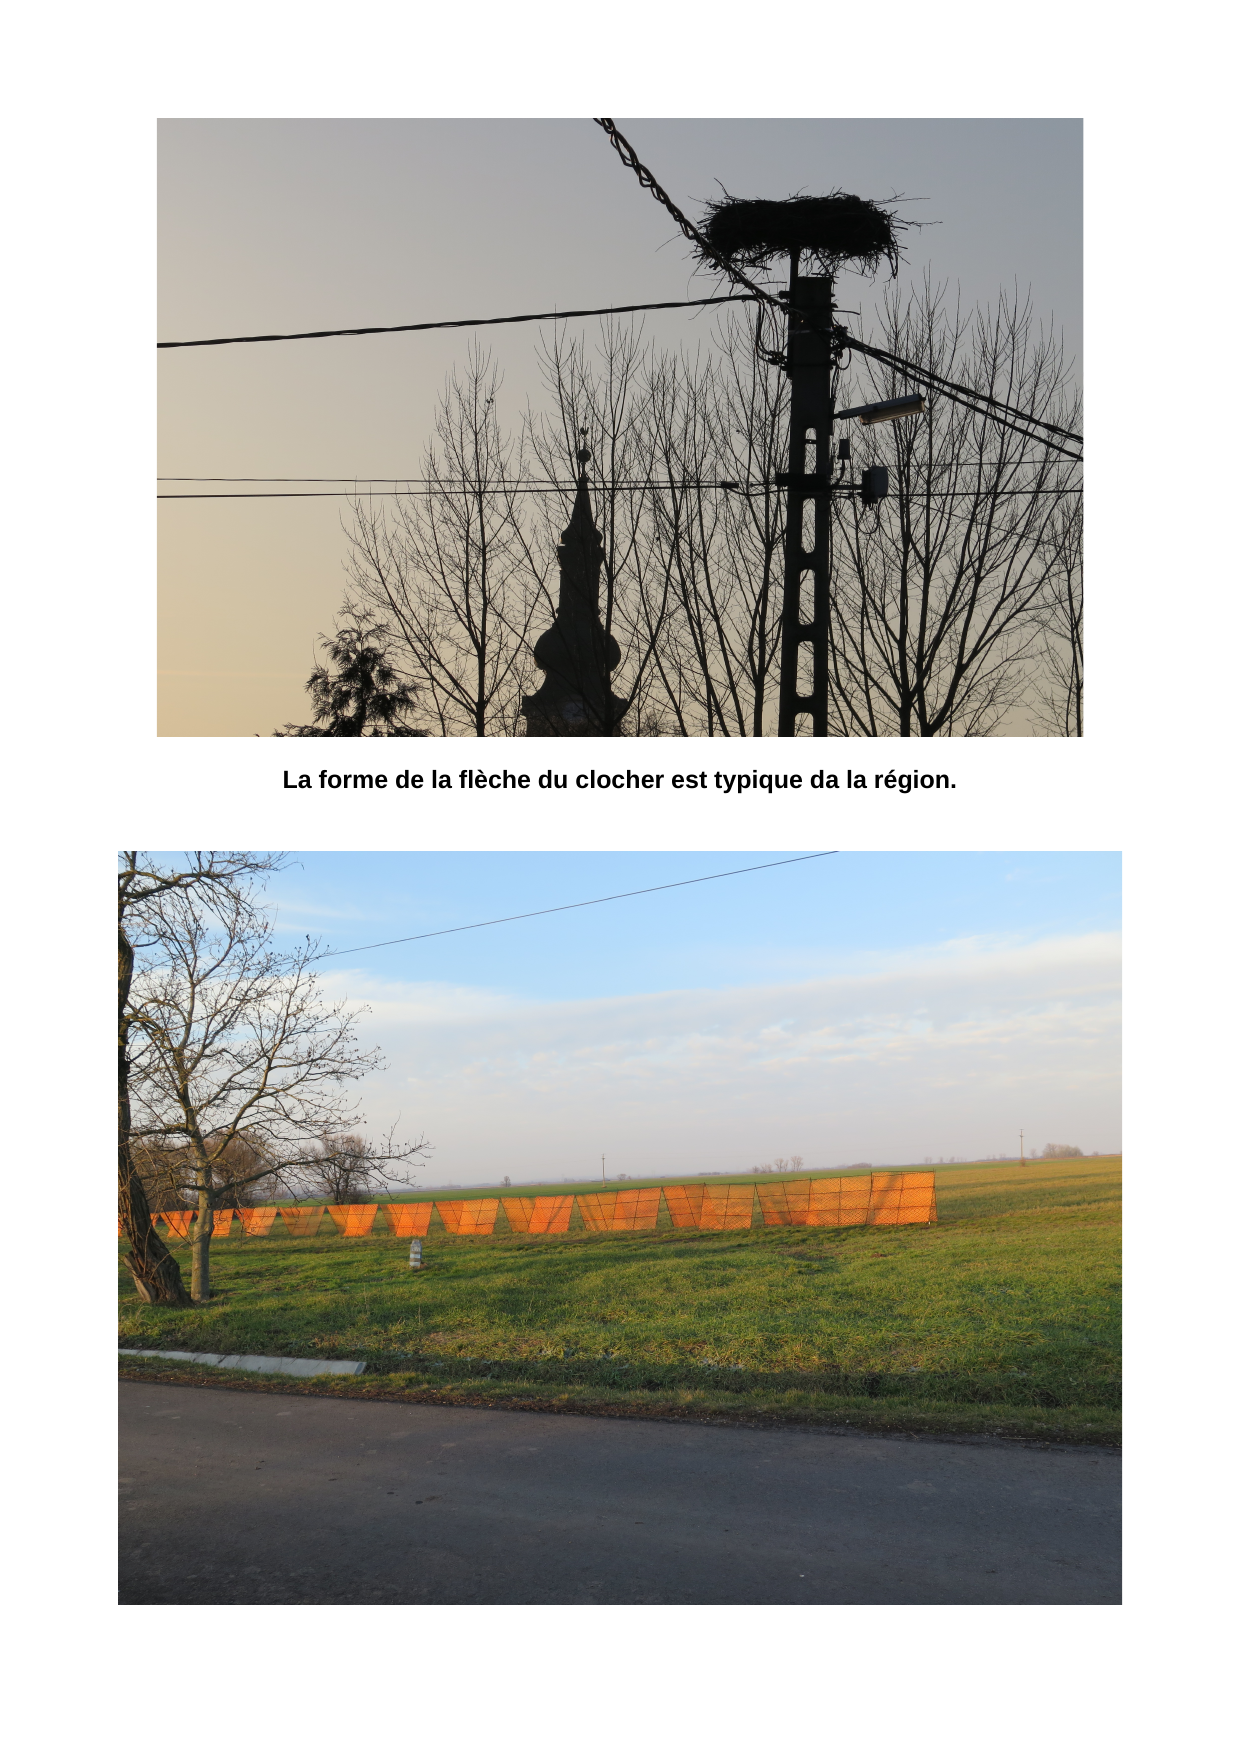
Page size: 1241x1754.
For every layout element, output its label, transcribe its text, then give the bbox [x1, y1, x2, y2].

picture [156, 118, 1084, 737]
picture [118, 851, 1123, 1605]
text La forme de la flèche du clocher est typique da la région. [118, 765, 1122, 794]
